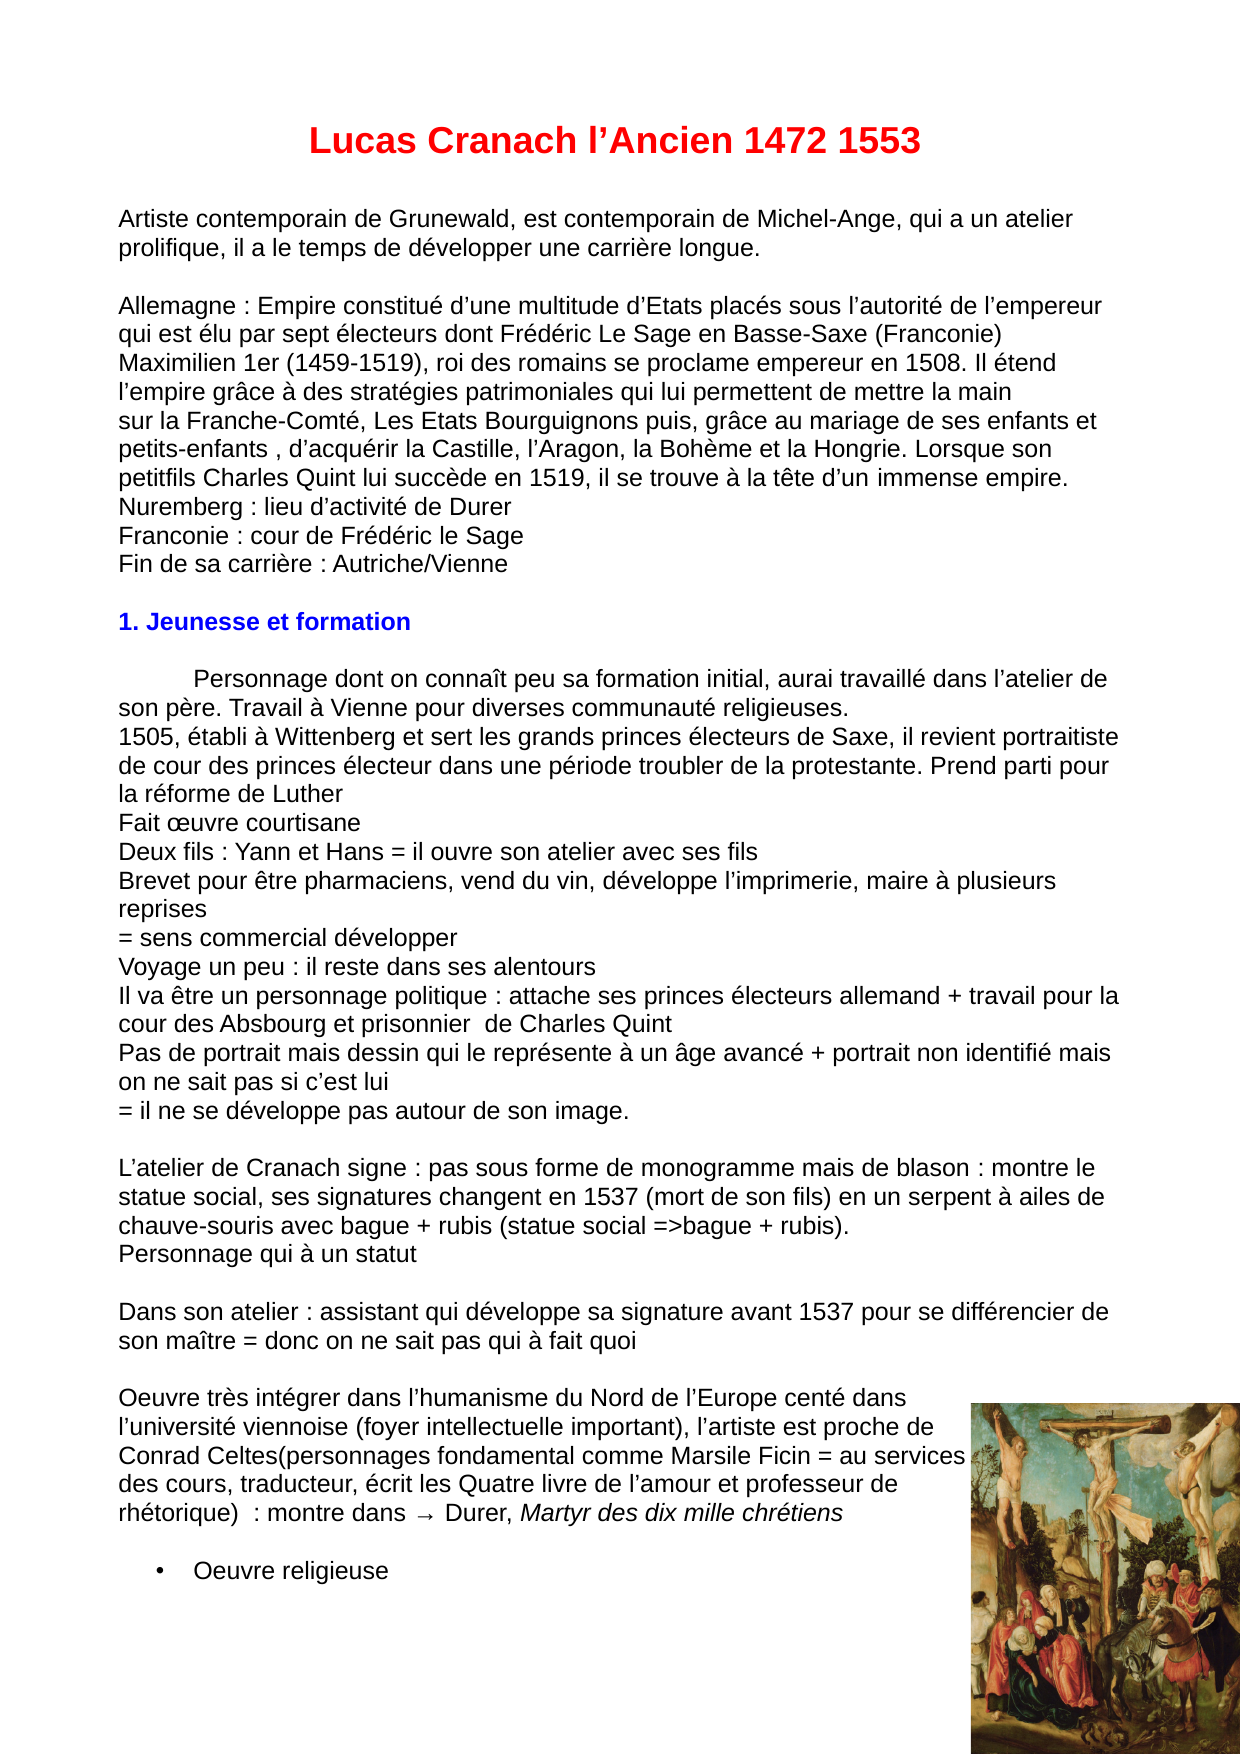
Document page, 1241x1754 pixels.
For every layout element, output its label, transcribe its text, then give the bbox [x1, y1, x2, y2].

text Nuremberg : lieu d’activité de Durer [118, 492, 1122, 521]
text Il va être un personnage politique : attache ses princes électeurs allemand + travail pour la cour des Absbourg et prisonnier de Charles Quint [118, 981, 1122, 1038]
text Personnage qui à un statut [118, 1239, 1122, 1268]
text Allemagne : Empire constitué d’une multitude d’Etats placés sous l’autorité de l’empereur qui est élu par sept électeurs dont Frédéric Le Sage en Basse-Saxe (Franconie) [118, 291, 1122, 348]
text Fait œuvre courtisane [118, 808, 1122, 837]
text = sens commercial développer [118, 923, 1122, 952]
text Dans son atelier : assistant qui développe sa signature avant 1537 pour se différencier de son maître = donc on ne sait pas qui à fait quoi [118, 1297, 1122, 1354]
text l’empire grâce à des stratégies patrimoniales qui lui permettent de mettre la main [118, 377, 1122, 406]
text Maximilien 1er (1459-1519), roi des romains se proclame empereur en 1508. Il étend [118, 348, 1122, 377]
text sur la Franche-Comté, Les Etats Bourguignons puis, grâce au mariage de ses enfants et petits-enfants , d’acquérir la Castille, l’Aragon, la Bohème et la Hongrie. Lorsque son petitfils Charles Quint lui succède en 1519, il se trouve à la tête d’un immense empire. [118, 406, 1122, 492]
text Voyage un peu : il reste dans ses alentours [118, 952, 1122, 981]
text Pas de portrait mais dessin qui le représente à un âge avancé + portrait non identifié mais on ne sait pas si c’est lui [118, 1038, 1122, 1096]
text Deux fils : Yann et Hans = il ouvre son atelier avec ses fils [118, 837, 1122, 866]
text Lucas Cranach l’Ancien 1472 1553 [118, 118, 1122, 161]
text L’atelier de Cranach signe : pas sous forme de monogramme mais de blason : montre le statue social, ses signatures changent en 1537 (mort de son fils) en un serpent à ailes de chauve-souris avec bague + rubis (statue social =>bague + rubis). [118, 1153, 1122, 1239]
text Personnage dont on connaît peu sa formation initial, aurai travaillé dans l’atelier de son père. Travail à Vienne pour diverses communauté religieuses. [118, 664, 1122, 722]
text = il ne se développe pas autour de son image. [118, 1096, 1122, 1124]
text 1505, établi à Wittenberg et sert les grands princes électeurs de Saxe, il revient portraitiste de cour des princes électeur dans une période troubler de la protestante. Prend parti pour la réforme de Luther [118, 722, 1122, 808]
list Oeuvre religieuse [156, 1556, 970, 1584]
picture [970, 1403, 1240, 1754]
text Brevet pour être pharmaciens, vend du vin, développe l’imprimerie, maire à plusieurs reprises [118, 866, 1122, 923]
text Fin de sa carrière : Autriche/Vienne [118, 549, 1122, 578]
text Artiste contemporain de Grunewald, est contemporain de Michel-Ange, qui a un atelier prolifique, il a le temps de développer une carrière longue. [118, 204, 1122, 262]
text 1. Jeunesse et formation [118, 607, 1122, 636]
text Oeuvre très intégrer dans l’humanisme du Nord de l’Europe centé dans l’université viennoise (foyer intellectuelle important), l’artiste est proche de Conrad Celtes(personnages fondamental comme Marsile Ficin = au services des cours, traducteur, écrit les Quatre livre de l’amour et professeur de rhétorique) : montre dans → Durer, Martyr des dix mille chrétiens [118, 1383, 1122, 1527]
text Franconie : cour de Frédéric le Sage [118, 521, 1122, 549]
